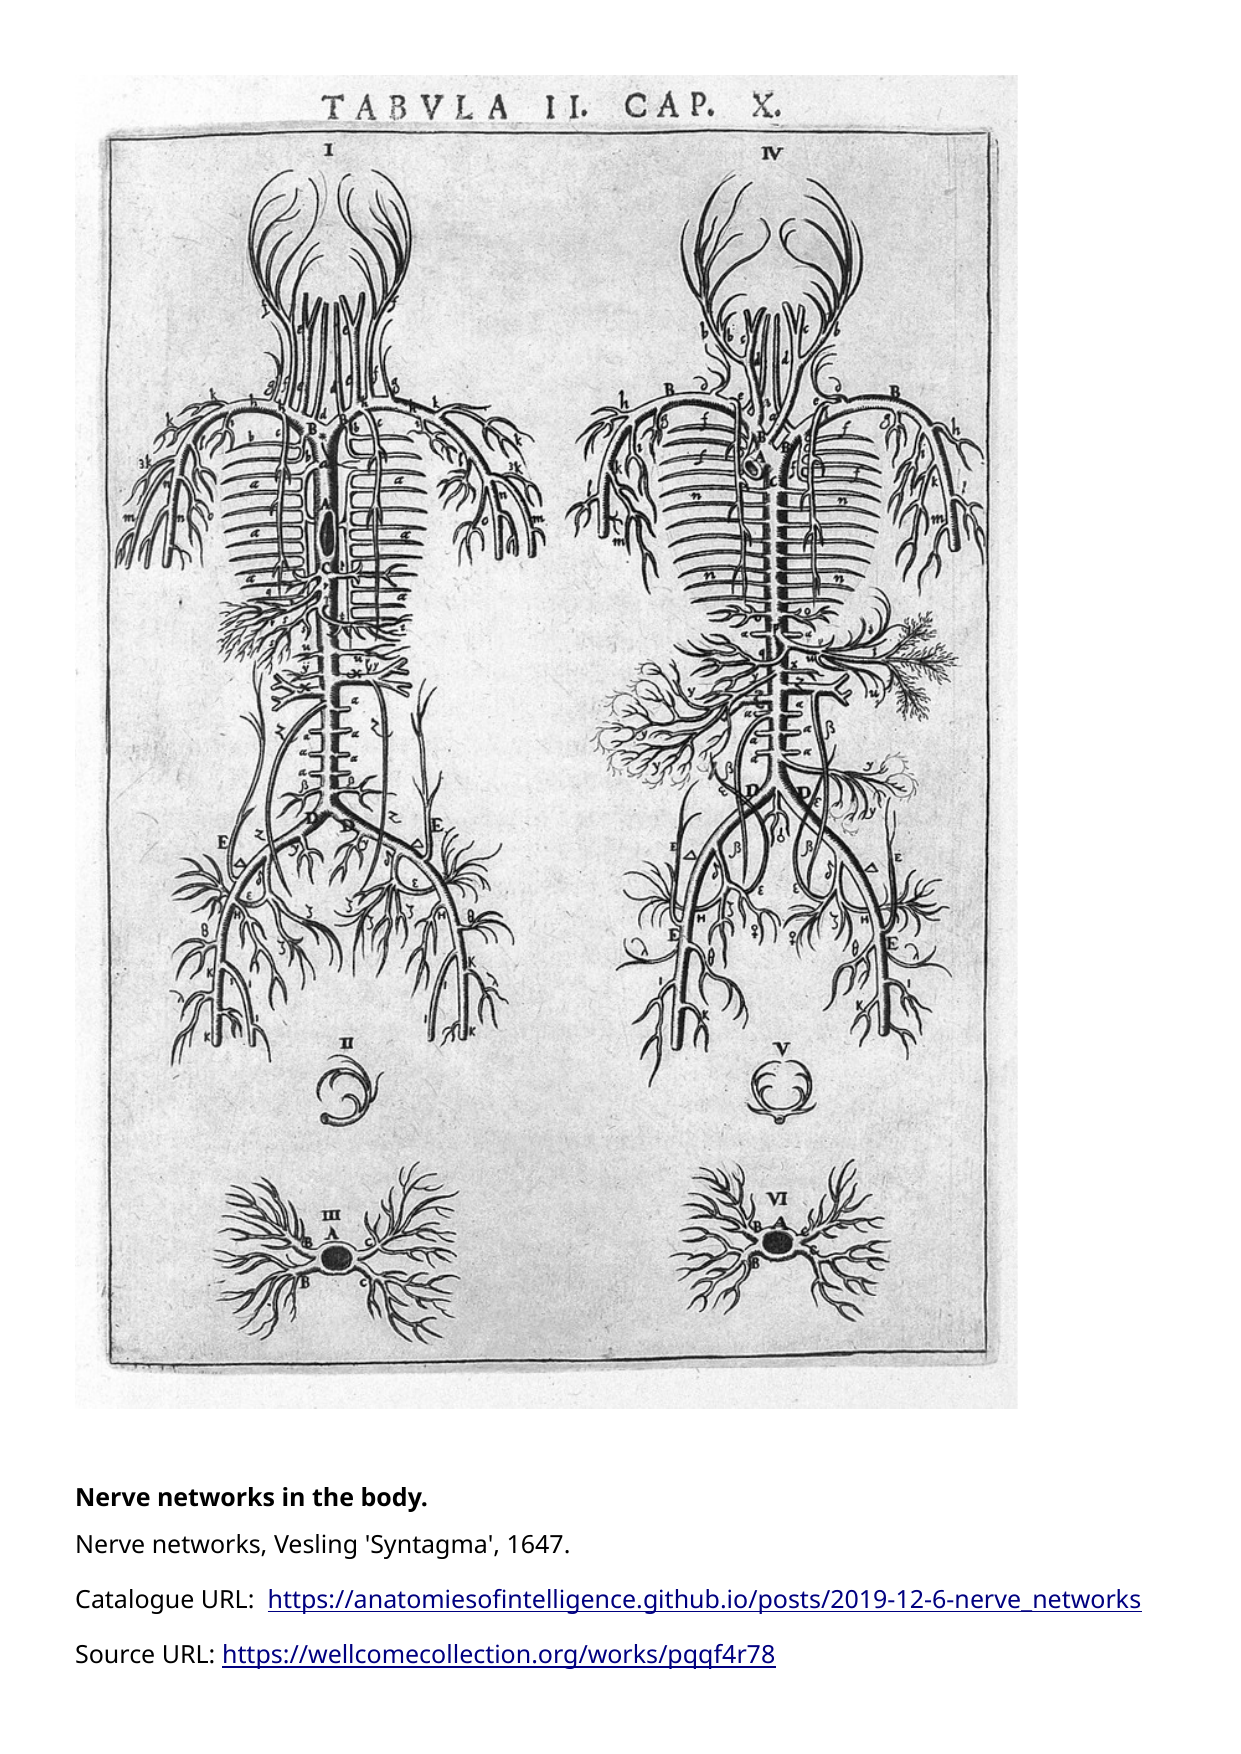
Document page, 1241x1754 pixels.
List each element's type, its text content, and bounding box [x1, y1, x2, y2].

text Catalogue URL: https://anatomiesofintelligence.github.io/posts/2019-12-6-nerve_networks [75, 1582, 1165, 1616]
text Source URL: https://wellcomecollection.org/works/pqqf4r78 [75, 1637, 1165, 1671]
picture [75, 75, 1018, 1409]
subtitle Nerve networks in the body. [75, 1480, 1165, 1514]
text Nerve networks, Vesling 'Syntagma', 1647. [75, 1526, 1165, 1560]
